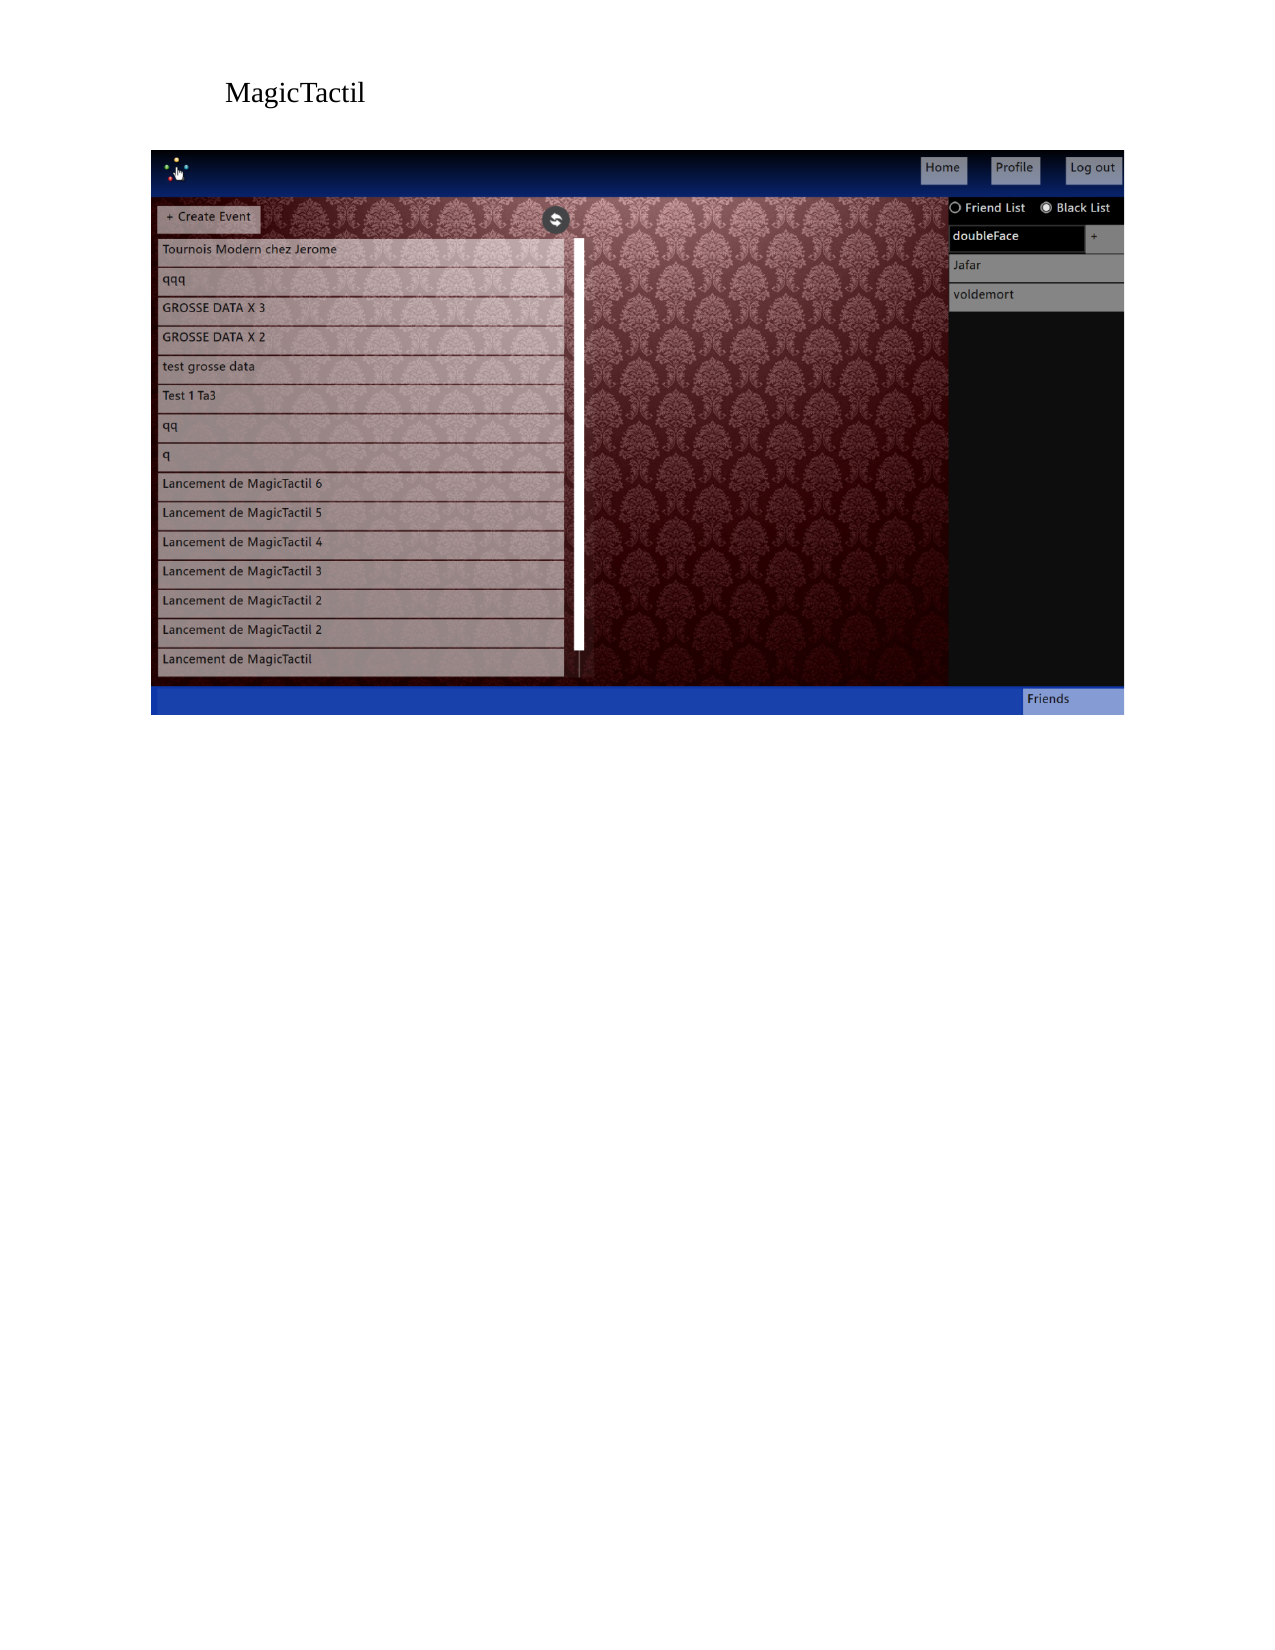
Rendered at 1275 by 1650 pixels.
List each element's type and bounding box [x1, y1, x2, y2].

picture [151, 150, 1125, 715]
